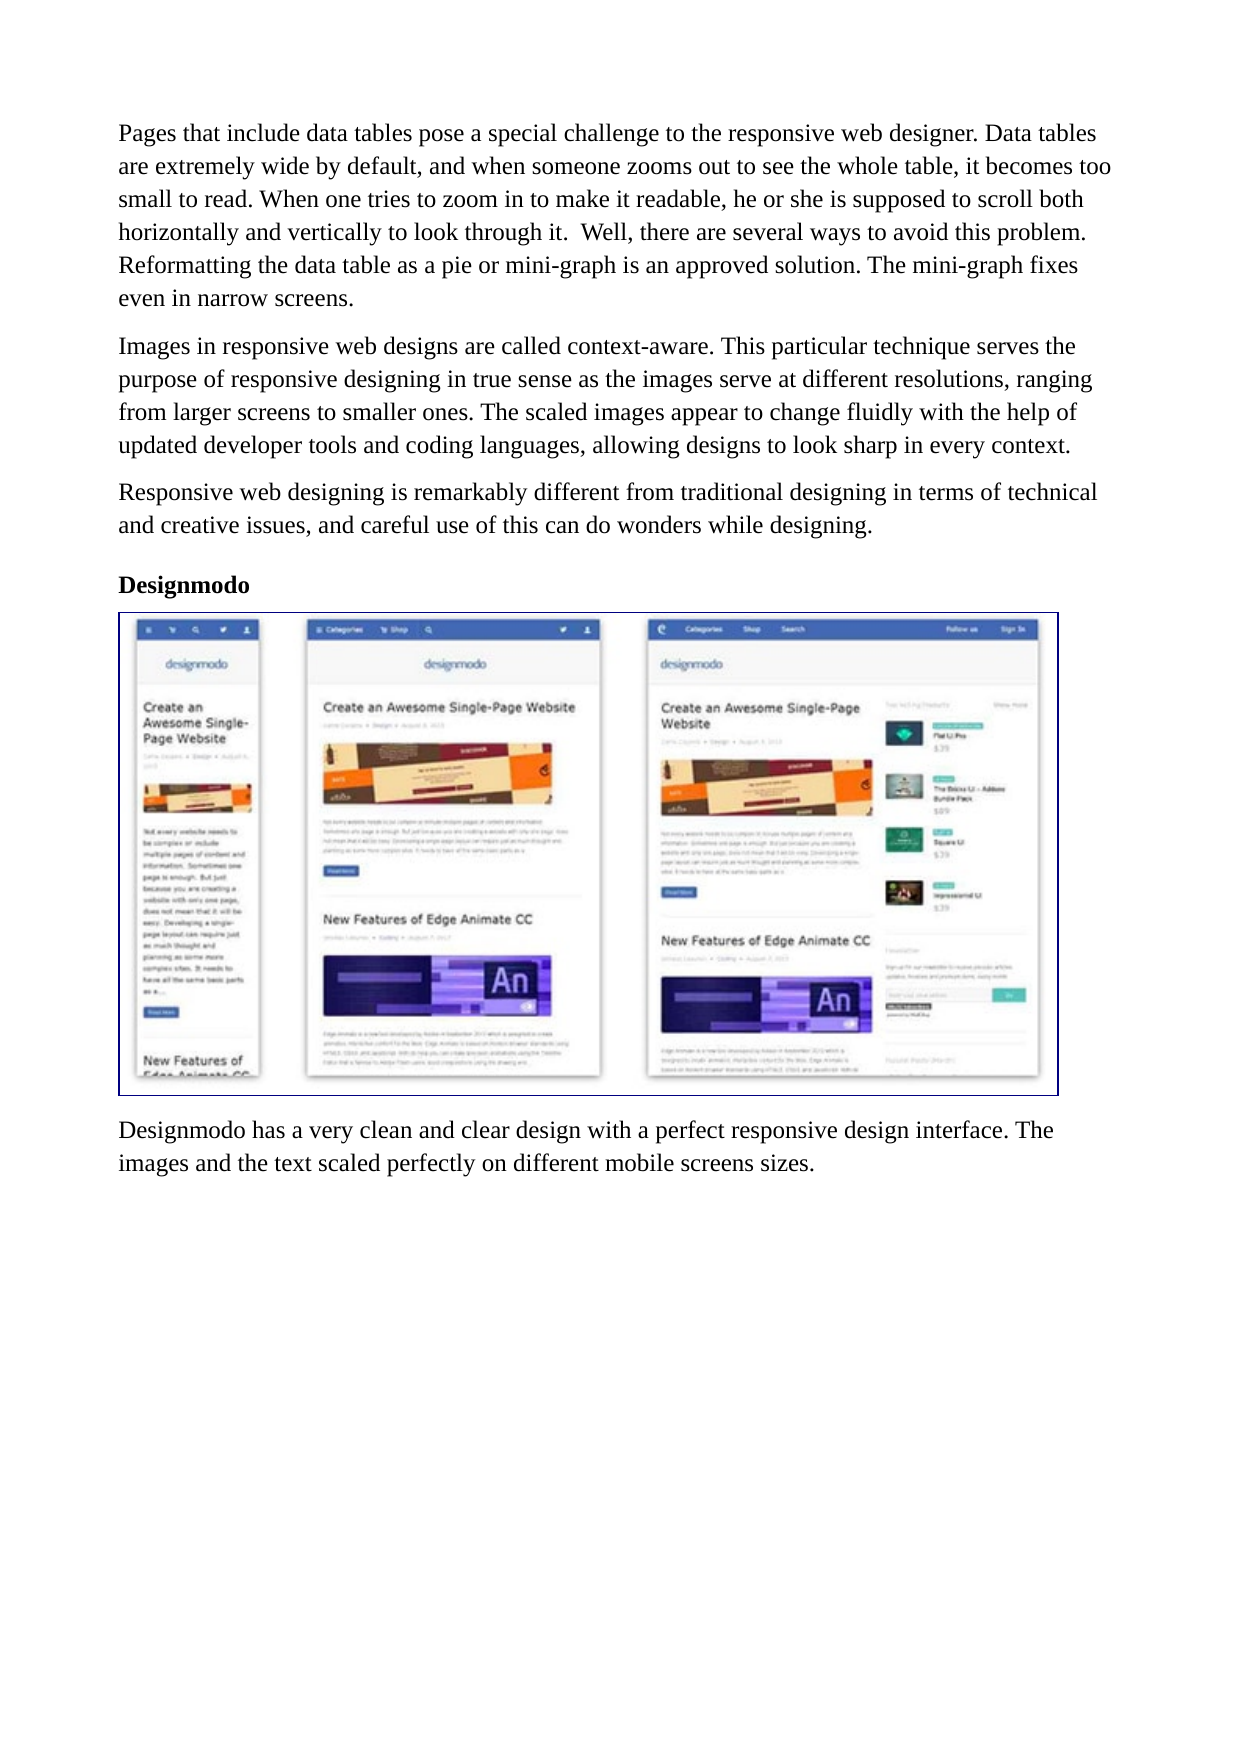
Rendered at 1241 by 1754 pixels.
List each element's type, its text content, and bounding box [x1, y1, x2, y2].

text Responsive web designing is remarkably different from traditional designing in terms of technical and creative issues, and careful use of this can do wonders while designing. [118, 477, 1122, 539]
picture [120, 613, 1057, 1095]
text Images in responsive web designs are called context-aware. This particular technique serves the purpose of responsive designing in true sense as the images serve at different resolutions, ranging from larger screens to smaller ones. The scaled images appear to change fluidly with the help of updated developer tools and coding languages, allowing designs to look sharp in every context. [118, 331, 1122, 459]
text Pages that include data tables pose a special challenge to the responsive web designer. Data tables are extremely wide by default, and when someone zooms out to see the whole table, it becomes too small to read. When one tries to zoom in to make it readable, he or she is supposed to scroll both horizontally and vertically to look through it. Well, there are several ways to avoid this problem. Reformatting the data table as a pie or mini-graph is an approved solution. The mini-graph fixes even in narrow screens. [118, 118, 1122, 312]
subtitle Designmodo [118, 571, 1122, 599]
text Designmodo has a very clean and clear design with a perfect responsive design interface. The images and the text scaled perfectly on different mobile screens sizes. [118, 1115, 1122, 1177]
